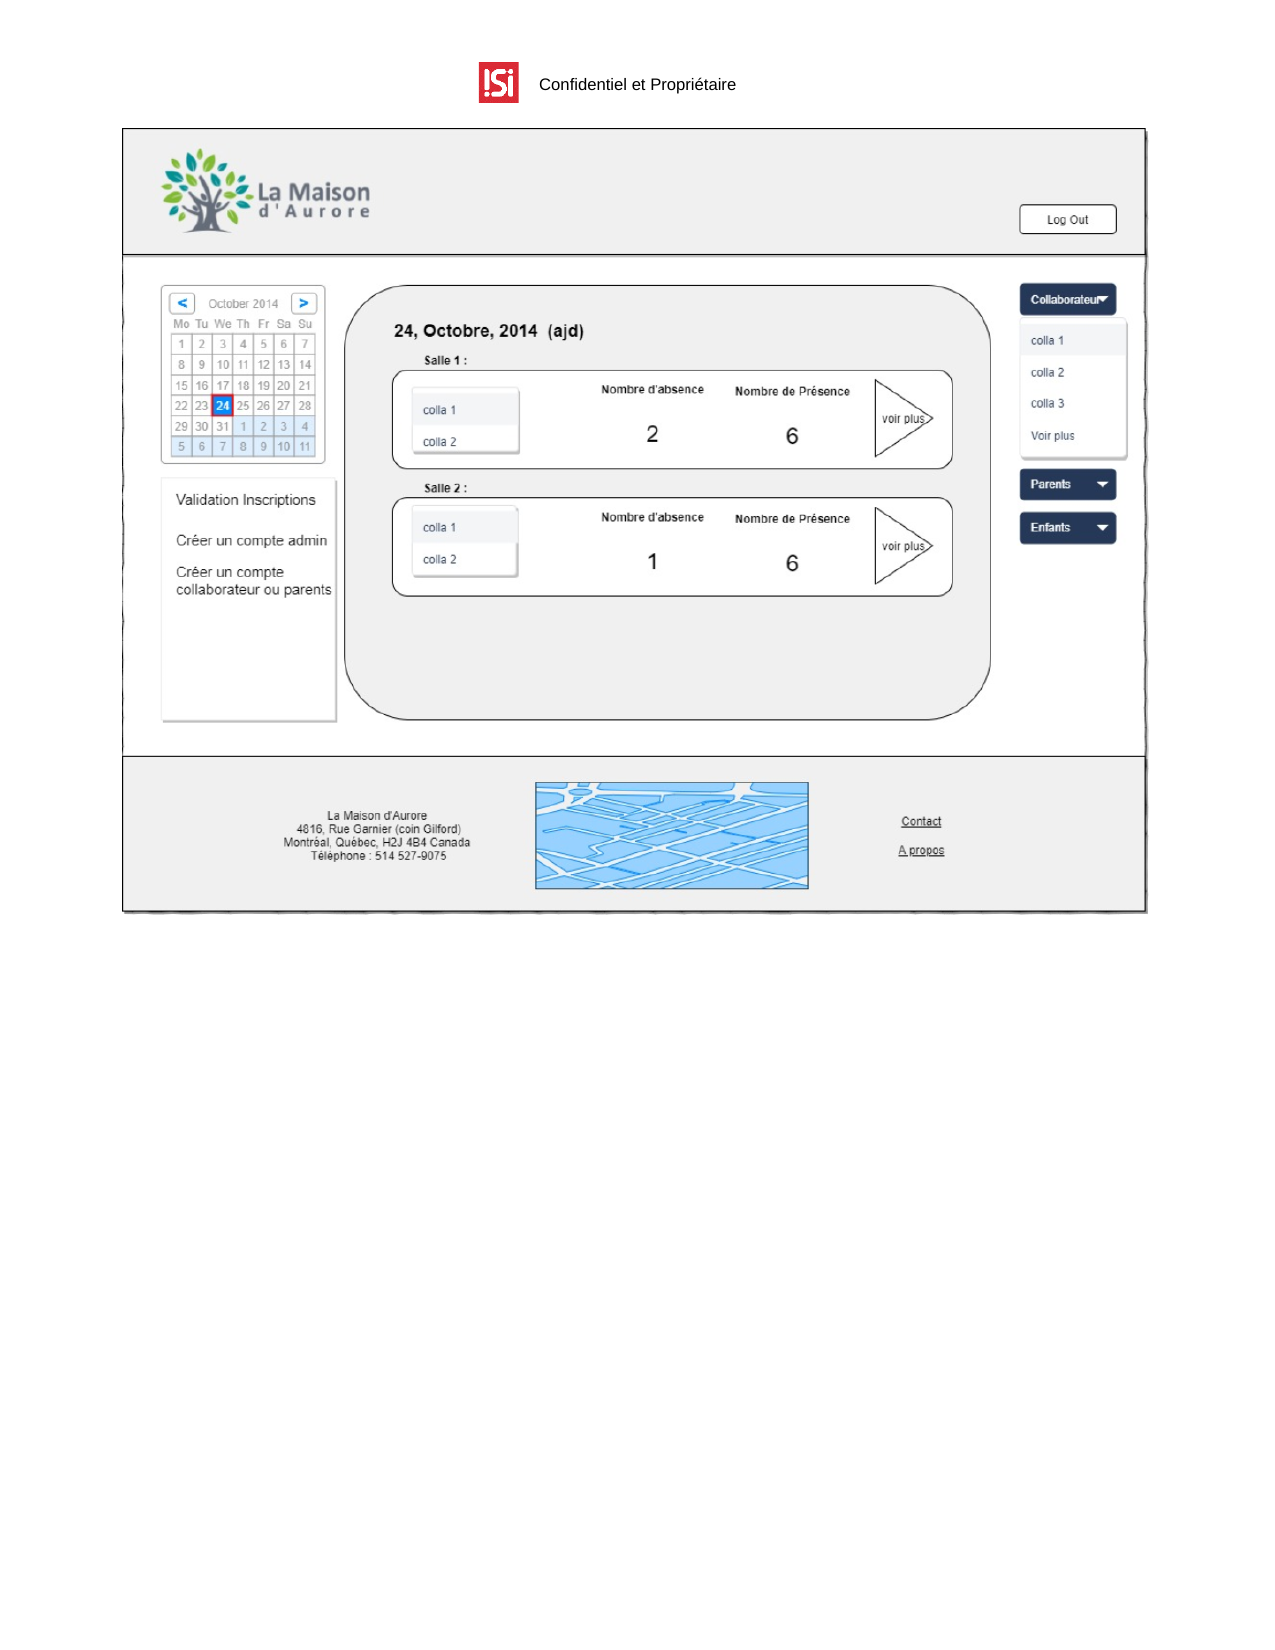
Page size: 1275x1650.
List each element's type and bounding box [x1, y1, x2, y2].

picture [118, 118, 1157, 920]
picture [478, 62, 519, 103]
